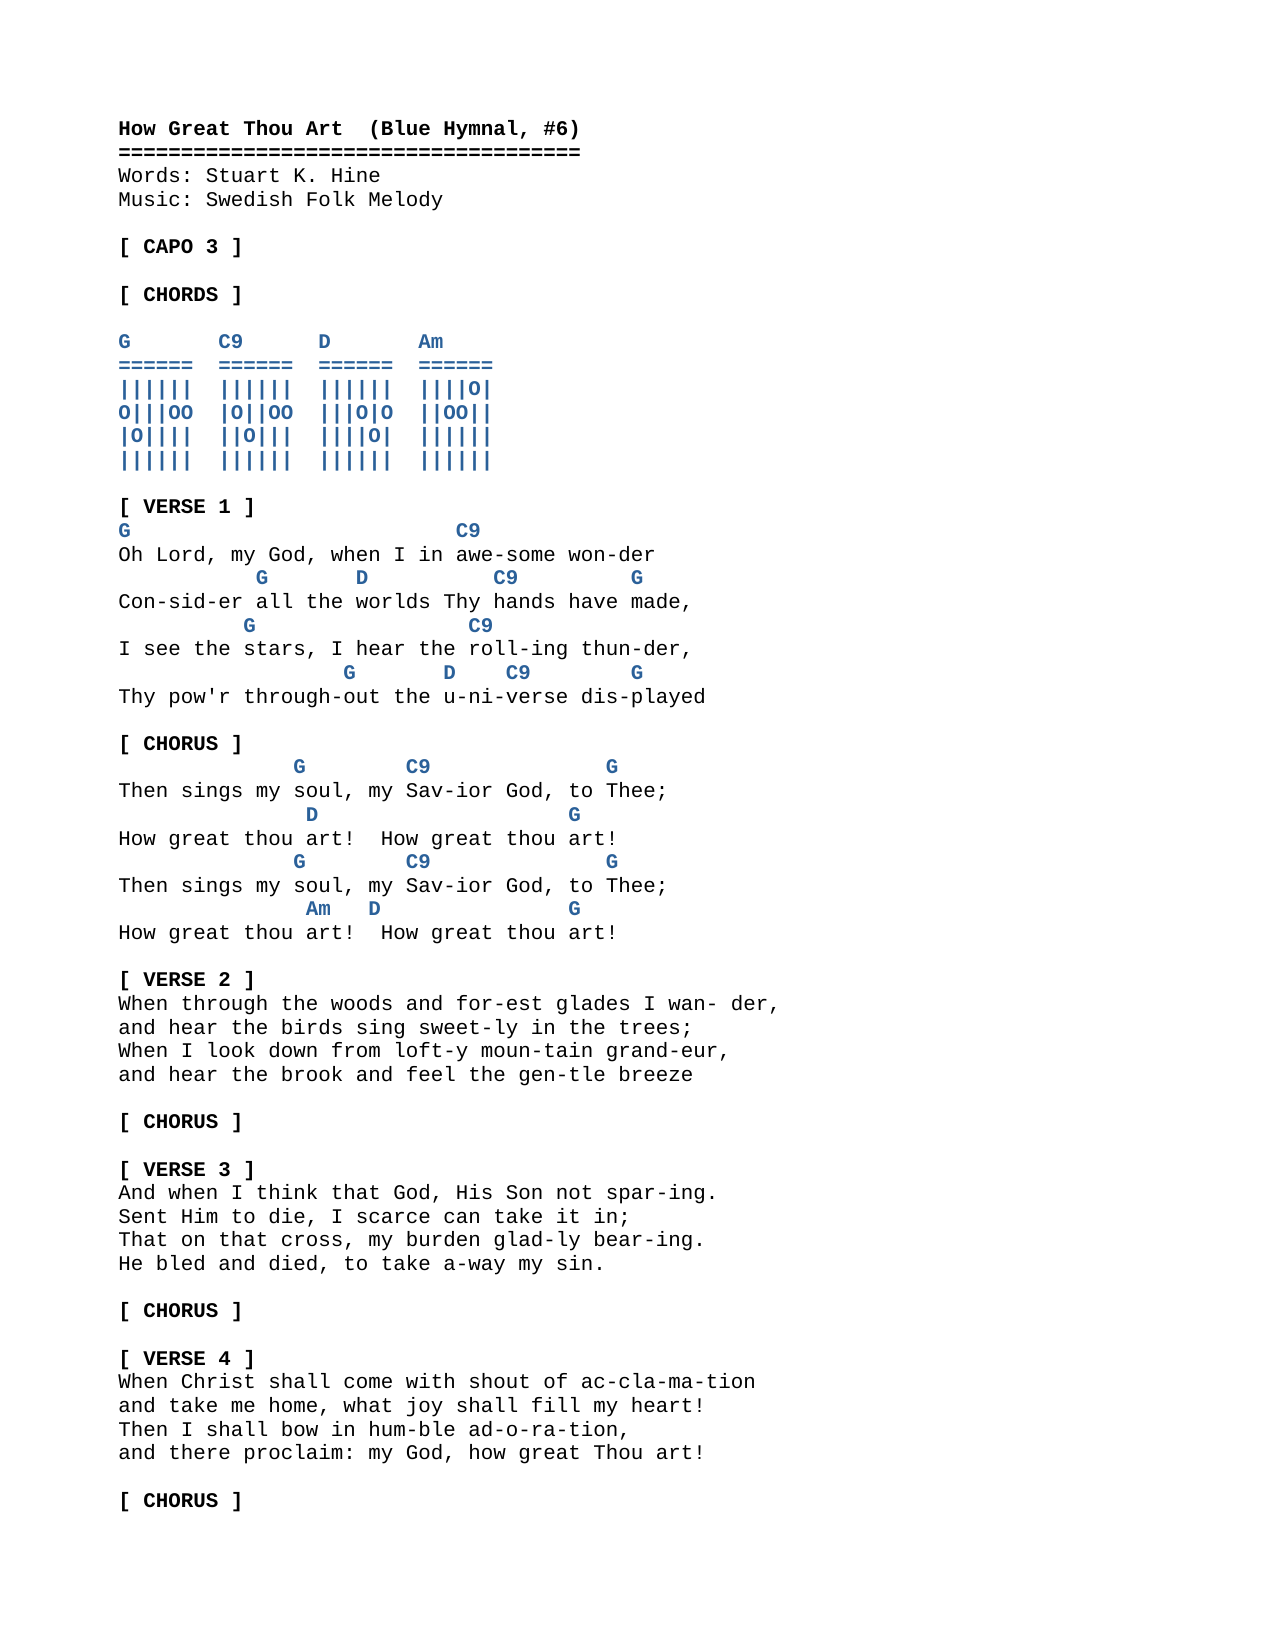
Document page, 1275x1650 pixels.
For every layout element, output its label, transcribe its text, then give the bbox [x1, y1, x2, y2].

text G C9 G [118, 757, 1157, 780]
text That on that cross, my burden glad-ly bear-ing. [118, 1229, 1157, 1253]
text O|||OO |O||OO |||O|O ||OO|| [118, 402, 1157, 426]
text G C9 G [118, 851, 1157, 875]
text [ CHORUS ] [118, 1300, 1157, 1324]
text |||||| |||||| |||||| |||||| [118, 449, 1157, 473]
text Then sings my soul, my Sav-ior God, to Thee; [118, 875, 1157, 898]
text Then sings my soul, my Sav-ior God, to Thee; [118, 780, 1157, 804]
text Sent Him to die, I scarce can take it in; [118, 1206, 1157, 1229]
text How Great Thou Art (Blue Hymnal, #6) [118, 118, 1157, 142]
text D G [118, 804, 1157, 827]
text How great thou art! How great thou art! [118, 827, 1157, 851]
text [ VERSE 2 ] [118, 969, 1157, 993]
text G C9 [118, 520, 1157, 544]
text When Christ shall come with shout of ac-cla-ma-tion [118, 1371, 1157, 1395]
text |||||| |||||| |||||| ||||O| [118, 378, 1157, 402]
text [ CHORDS ] [118, 284, 1157, 331]
text Words: Stuart K. Hine [118, 165, 1157, 189]
text Music: Swedish Folk Melody [118, 189, 1157, 213]
text ===================================== [118, 142, 1157, 165]
text |O|||| ||O||| ||||O| |||||| [118, 426, 1157, 449]
text Oh Lord, my God, when I in awe-some won-der [118, 544, 1157, 567]
text and hear the birds sing sweet-ly in the trees; [118, 1017, 1157, 1040]
text Then I shall bow in hum-ble ad-o-ra-tion, [118, 1419, 1157, 1442]
text When I look down from loft-y moun-tain grand-eur, [118, 1040, 1157, 1064]
text G C9 D Am [118, 331, 1157, 354]
text and take me home, what joy shall fill my heart! [118, 1395, 1157, 1419]
text I see the stars, I hear the roll-ing thun-der, [118, 638, 1157, 662]
text [ VERSE 3 ] [118, 1158, 1157, 1182]
text G D C9 G [118, 567, 1157, 591]
text [ VERSE 4 ] [118, 1348, 1157, 1371]
text and there proclaim: my God, how great Thou art! [118, 1442, 1157, 1466]
text Am D G [118, 898, 1157, 922]
text G C9 [118, 615, 1157, 638]
text [ CAPO 3 ] [118, 236, 1157, 260]
text [ CHORUS ] [118, 733, 1157, 757]
text Con-sid-er all the worlds Thy hands have made, [118, 591, 1157, 615]
text ====== ====== ====== ====== [118, 354, 1157, 378]
text When through the woods and for-est glades I wan- der, [118, 993, 1157, 1017]
text [ VERSE 1 ] [118, 496, 1157, 520]
text and hear the brook and feel the gen-tle breeze [118, 1064, 1157, 1088]
text G D C9 G [118, 662, 1157, 686]
text Thy pow'r through-out the u-ni-verse dis-played [118, 686, 1157, 709]
text He bled and died, to take a-way my sin. [118, 1253, 1157, 1277]
text [ CHORUS ] [118, 1489, 1157, 1513]
text How great thou art! How great thou art! [118, 922, 1157, 946]
text And when I think that God, His Son not spar-ing. [118, 1182, 1157, 1206]
text [ CHORUS ] [118, 1111, 1157, 1135]
